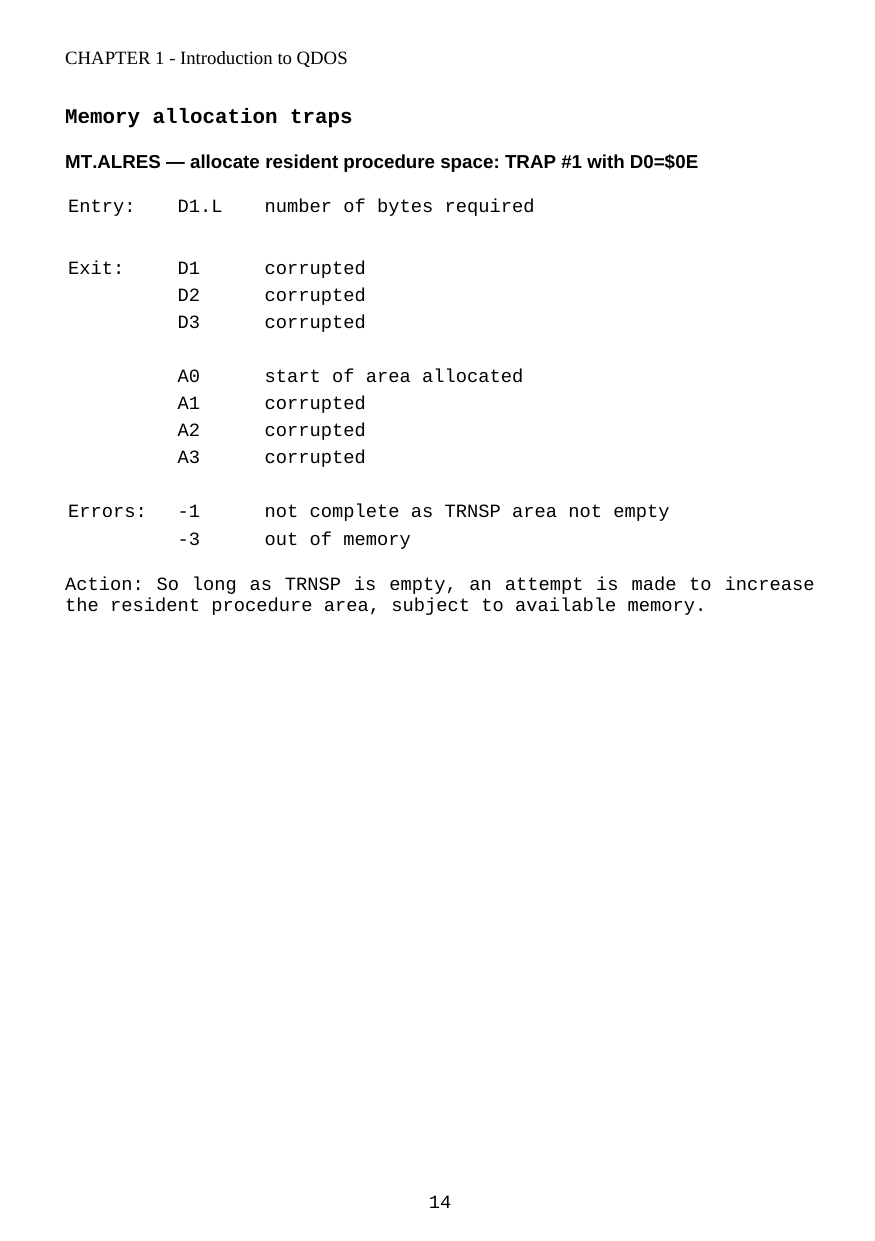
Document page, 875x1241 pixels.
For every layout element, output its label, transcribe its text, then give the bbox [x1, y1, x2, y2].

table_cell [65, 445, 174, 472]
table_cell [65, 391, 174, 418]
table_header D1.L [175, 194, 261, 221]
subtitle MT.ALRES — allocate resident procedure space: TRAP #1 with D0=$0E [65, 151, 815, 173]
table_cell [65, 418, 174, 445]
table_cell start of area allocated [261, 364, 802, 391]
table_cell A0 [175, 364, 261, 391]
table_cell -1 [175, 499, 261, 526]
table_cell corrupted [261, 256, 802, 283]
table_cell [65, 310, 174, 337]
text Action: So long as TRNSP is empty, an attempt is made to increase the resident procedure area, subject to available memory. [65, 575, 815, 617]
table_cell out of memory [261, 526, 802, 553]
table_cell D1 [175, 256, 261, 283]
table_cell corrupted [261, 310, 802, 337]
table_cell [261, 472, 802, 499]
table_cell corrupted [261, 391, 802, 418]
table_cell -3 [175, 526, 261, 553]
table_header number of bytes required [261, 194, 802, 221]
table_cell corrupted [261, 445, 802, 472]
table_cell not complete as TRNSP area not empty [261, 499, 802, 526]
table_cell [65, 337, 174, 364]
table_cell Errors: [65, 499, 174, 526]
table_cell [261, 221, 802, 256]
table_cell [65, 472, 174, 499]
table_cell corrupted [261, 418, 802, 445]
table_cell [65, 283, 174, 310]
table_cell [65, 221, 174, 256]
table_cell [175, 472, 261, 499]
table_cell [175, 337, 261, 364]
table_cell A2 [175, 418, 261, 445]
table_cell [65, 364, 174, 391]
subtitle Memory allocation traps [65, 106, 815, 130]
table_cell [175, 221, 261, 256]
table_cell Exit: [65, 256, 174, 283]
table_cell [261, 337, 802, 364]
table_cell D3 [175, 310, 261, 337]
table_header Entry: [65, 194, 174, 221]
table_cell [65, 526, 174, 553]
table_cell A1 [175, 391, 261, 418]
table_cell D2 [175, 283, 261, 310]
table_cell A3 [175, 445, 261, 472]
table_cell corrupted [261, 283, 802, 310]
